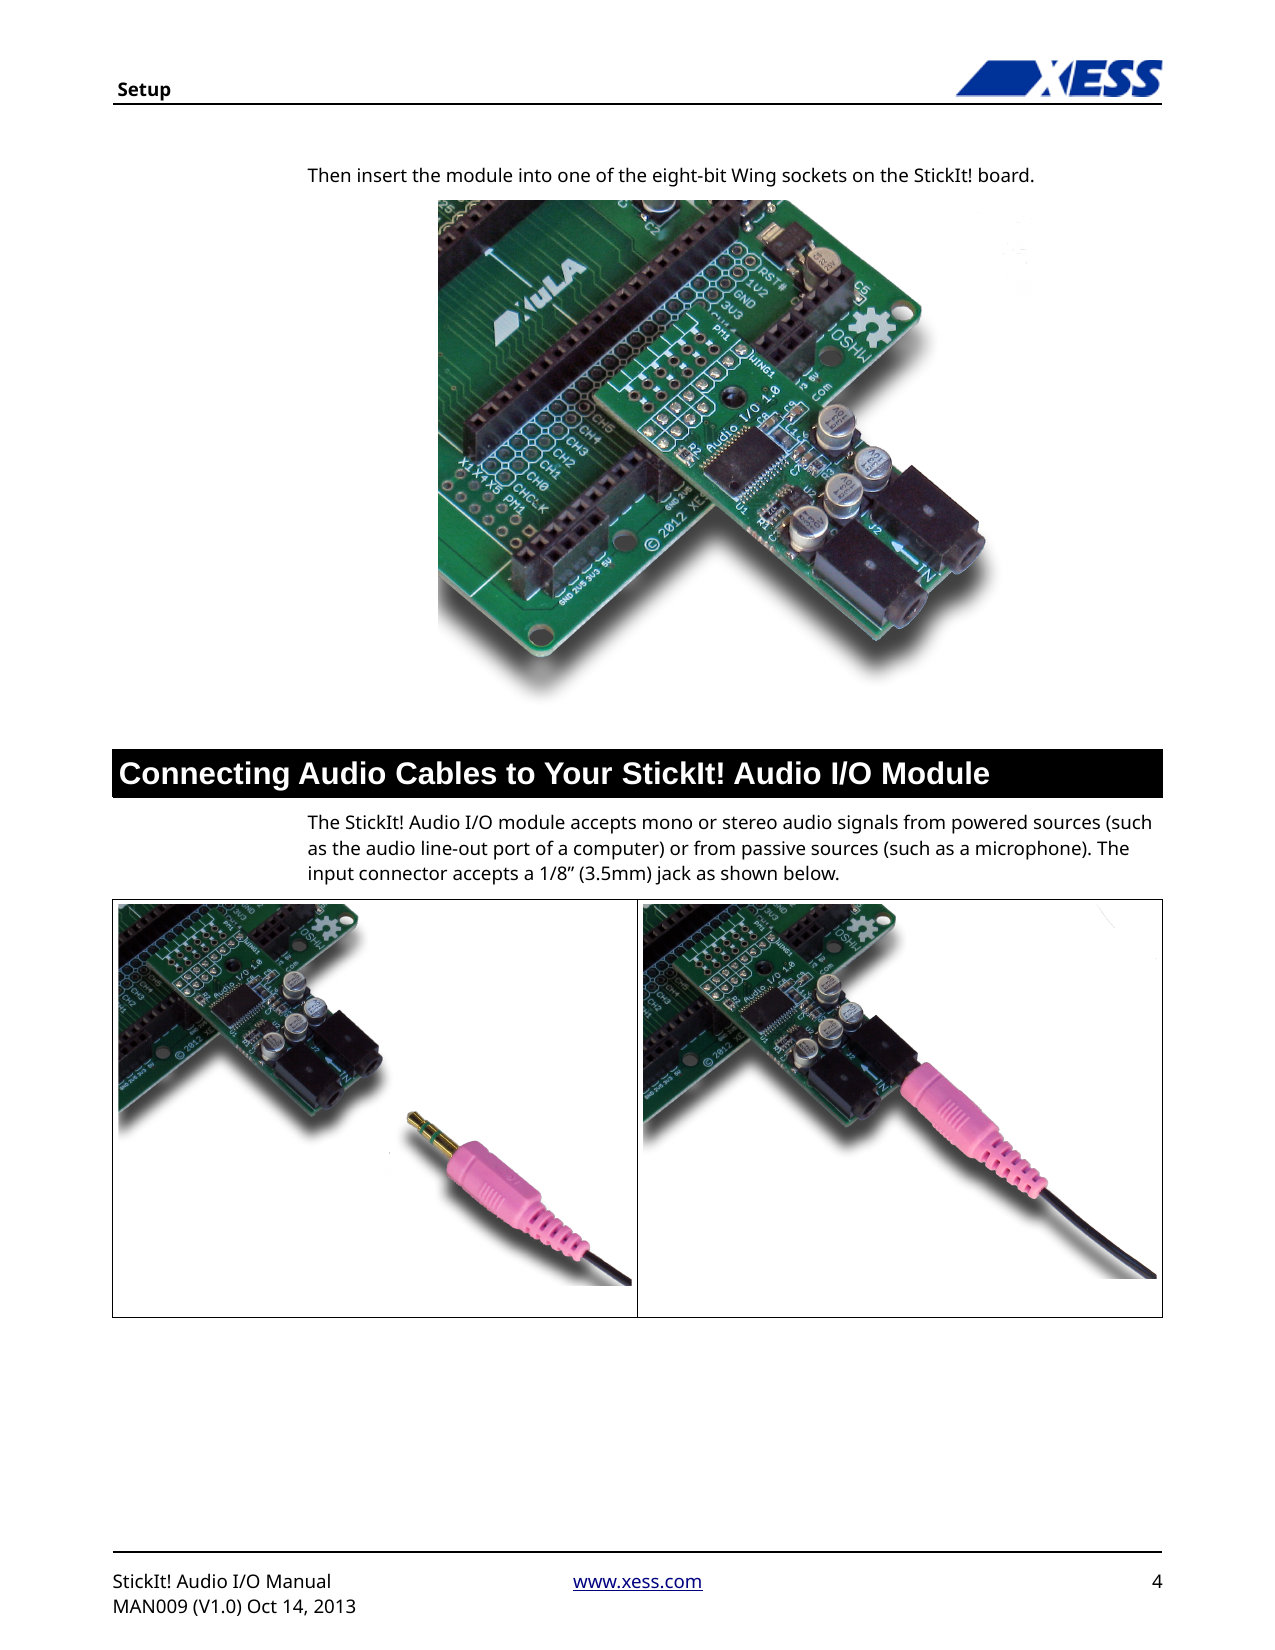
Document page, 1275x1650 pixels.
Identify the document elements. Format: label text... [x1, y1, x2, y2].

table_header [638, 900, 1162, 904]
table_header [113, 900, 637, 904]
picture [438, 200, 1033, 712]
table_header [113, 905, 637, 1317]
picture [955, 60, 1163, 97]
table_header [638, 905, 1162, 1317]
subtitle Connecting Audio Cables to Your StickIt! Audio I/O Module [114, 750, 1162, 797]
picture [643, 904, 1157, 1279]
text The StickIt! Audio I/O module accepts mono or stereo audio signals from powered sources (such as the audio line-out port of a computer) or from passive sources (such as a microphone). The input connector accepts a 1/8” (3.5mm) jack as shown below. [307, 809, 1162, 886]
text Then insert the module into one of the eight-bit Wing sockets on the StickIt! board. [307, 162, 1162, 187]
picture [118, 904, 632, 1286]
